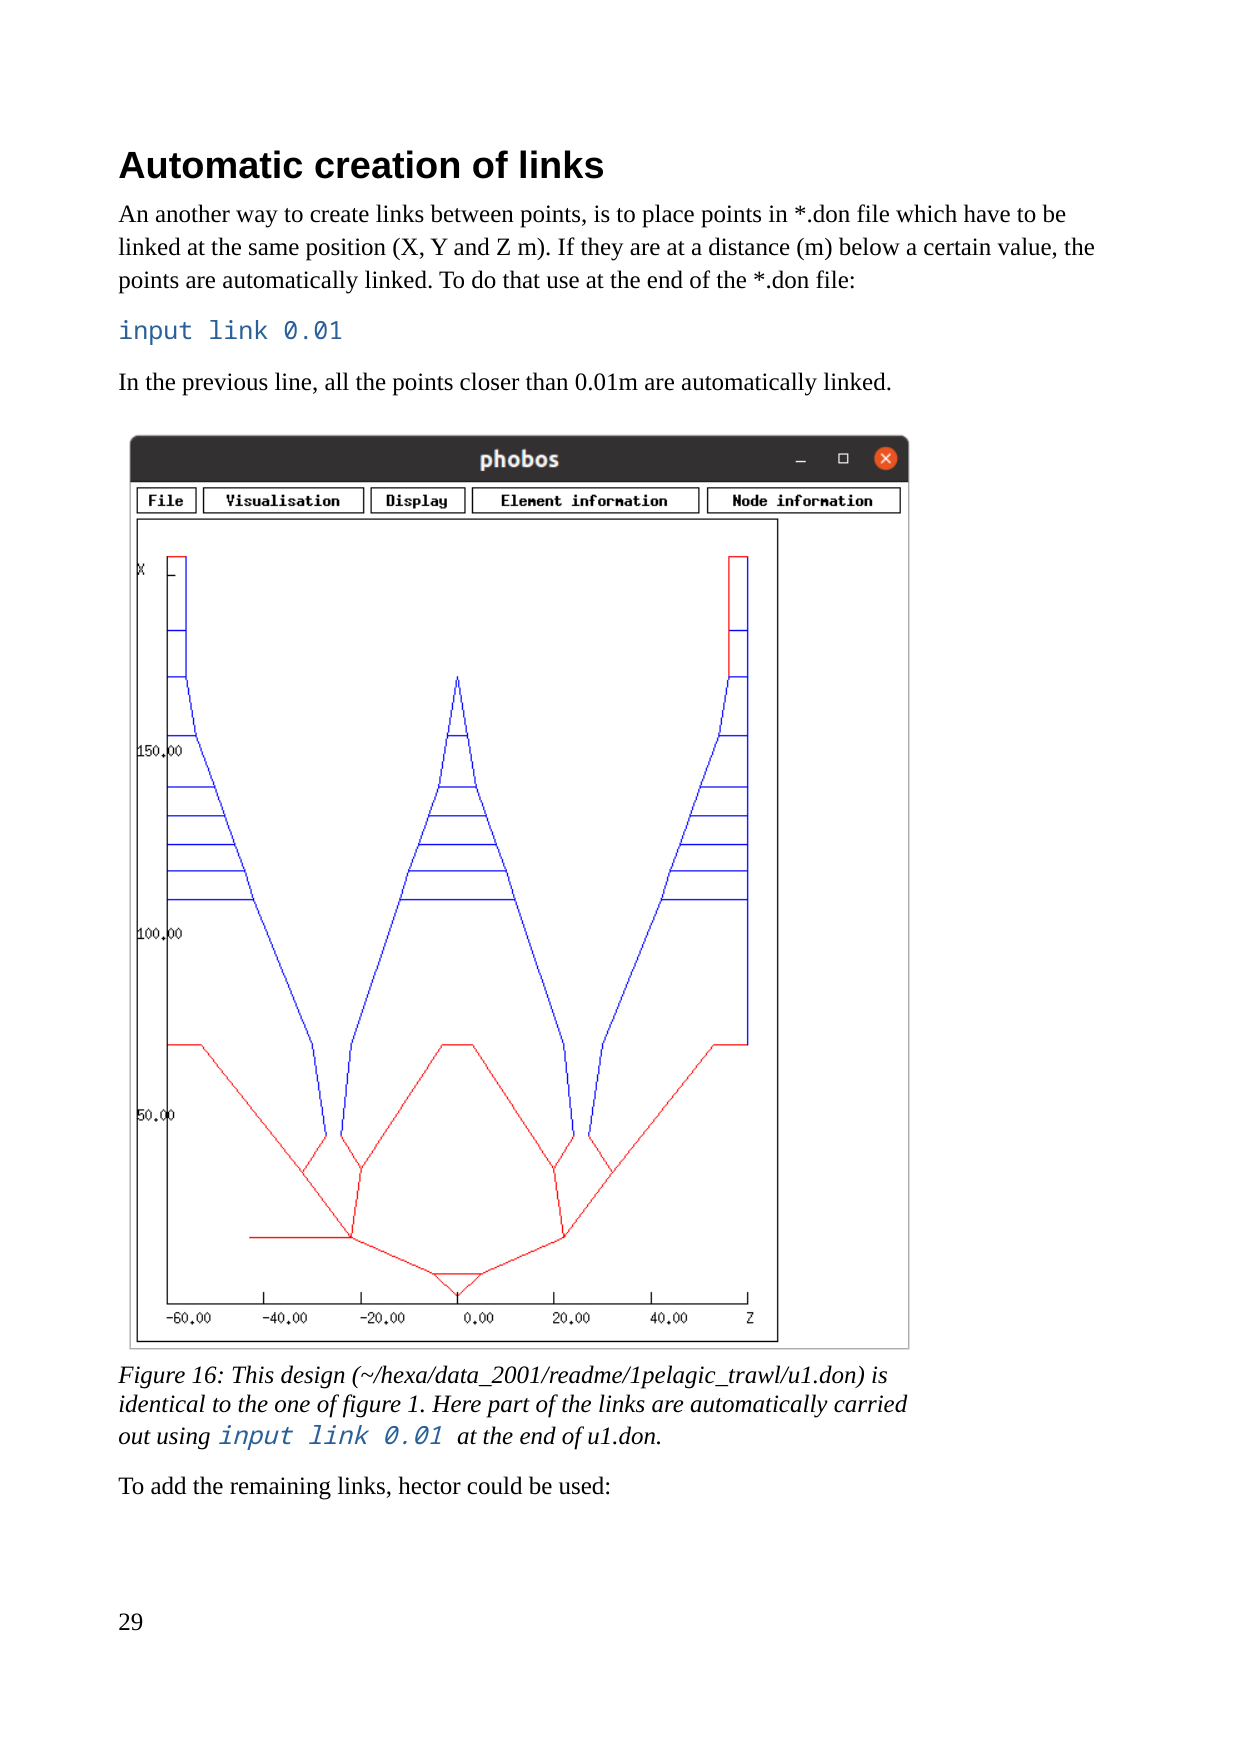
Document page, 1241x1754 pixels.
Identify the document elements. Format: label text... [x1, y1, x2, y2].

text To add the remaining links, hector could be used: [118, 1471, 1122, 1500]
text Figure 16: This design (~/hexa/data_2001/readme/1pelagic_trawl/u1.don) is identical to the one of figure 1. Here part of the links are automatically carried out using input link 0.01 at the end of u1.don. [118, 1361, 921, 1452]
text input link 0.01 [118, 313, 1122, 347]
text In the previous line, all the points closer than 0.01m are automatically linked. [118, 367, 1122, 395]
text An another way to create links between points, is to place points in *.don file which have to be linked at the same position (X, Y and Z m). If they are at a distance (m) below a certain value, the points are automatically linked. To do that use at the end of the *.don file: [118, 199, 1122, 294]
picture [118, 426, 921, 1361]
subtitle Automatic creation of links [118, 143, 1122, 187]
